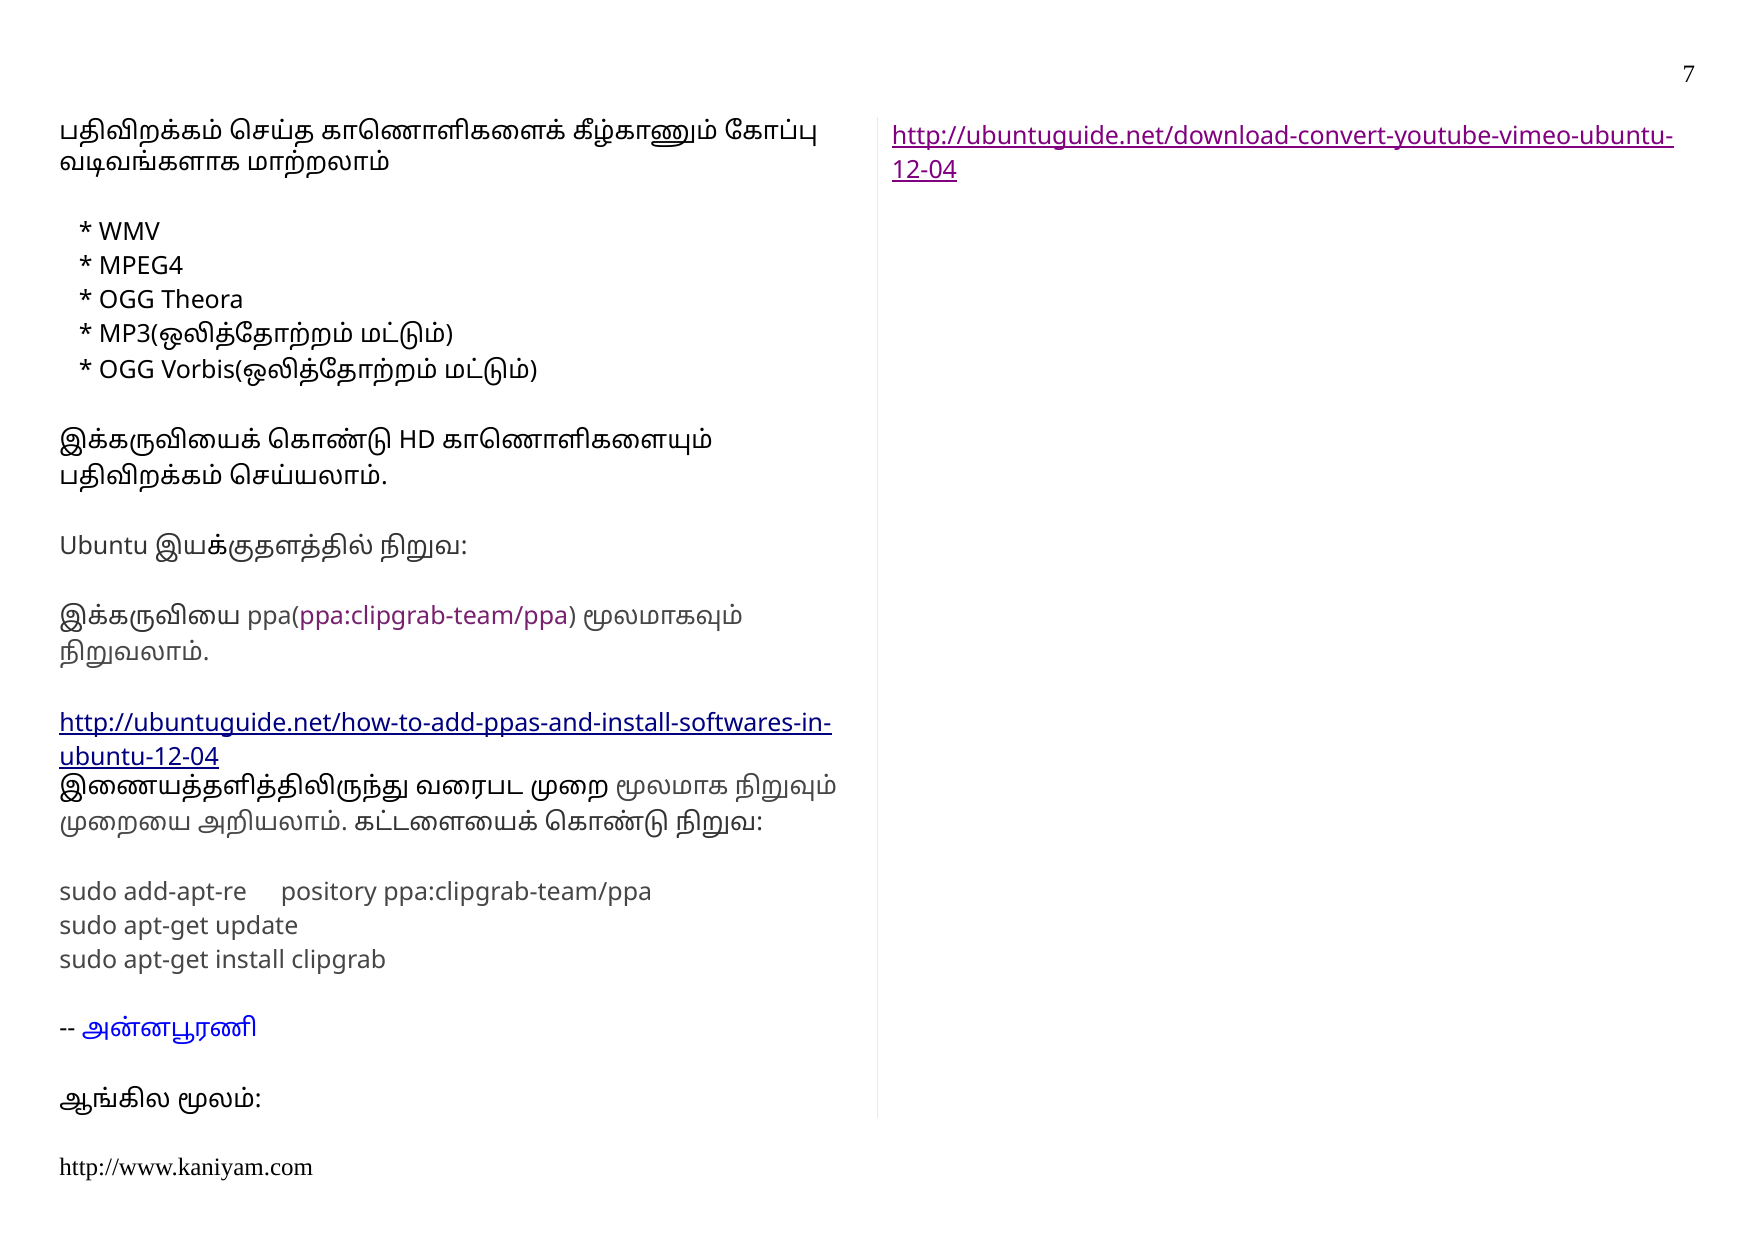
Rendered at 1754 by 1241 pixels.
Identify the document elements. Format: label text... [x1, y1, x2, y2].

text Ubuntu இயக்குதளத்தில் நிறுவ: [59, 528, 862, 564]
text இக்கருவியைக் கொண்டு HD காணொளிகளையும் பதிவிறக்கம் செய்யலாம். [59, 422, 862, 494]
subtitle http://ubuntuguide.net/download-convert-youtube-vimeo-ubuntu-12-04 [892, 117, 1695, 185]
text பதிவிறக்கம் செய்த காணொளிகளைக் கீழ்காணும் கோப்பு வடிவங்களாக மாற்றலாம் [59, 117, 862, 179]
text sudo apt-get update [59, 907, 862, 942]
text http://ubuntuguide.net/how-to-add-ppas-and-install-softwares-in-ubuntu-12-04 [59, 704, 862, 772]
text * WMV [59, 213, 862, 247]
text * MP3(ஒலித்தோற்றம் மட்டும்) [59, 316, 862, 352]
text இக்கருவியை ppa(ppa:clipgrab-team/ppa) மூலமாகவும் நிறுவலாம். [59, 598, 862, 670]
text * OGG Theora [59, 282, 862, 316]
text ஆங்கில மூலம்: [59, 1081, 862, 1117]
text * MPEG4 [59, 247, 862, 282]
text -- அன்னபூரணி [59, 1010, 862, 1047]
text * OGG Vorbis(ஒலித்தோற்றம் மட்டும்) [59, 352, 862, 388]
text sudo add-apt-re pository ppa:clipgrab-team/ppa [59, 873, 862, 907]
text இணையத்தளித்திலிருந்து வரைபட முறை மூலமாக நிறுவும் முறையை அறியலாம். கட்டளையைக் கொண்டு நிறுவ: [59, 772, 862, 839]
text sudo apt-get install clipgrab [59, 942, 862, 976]
